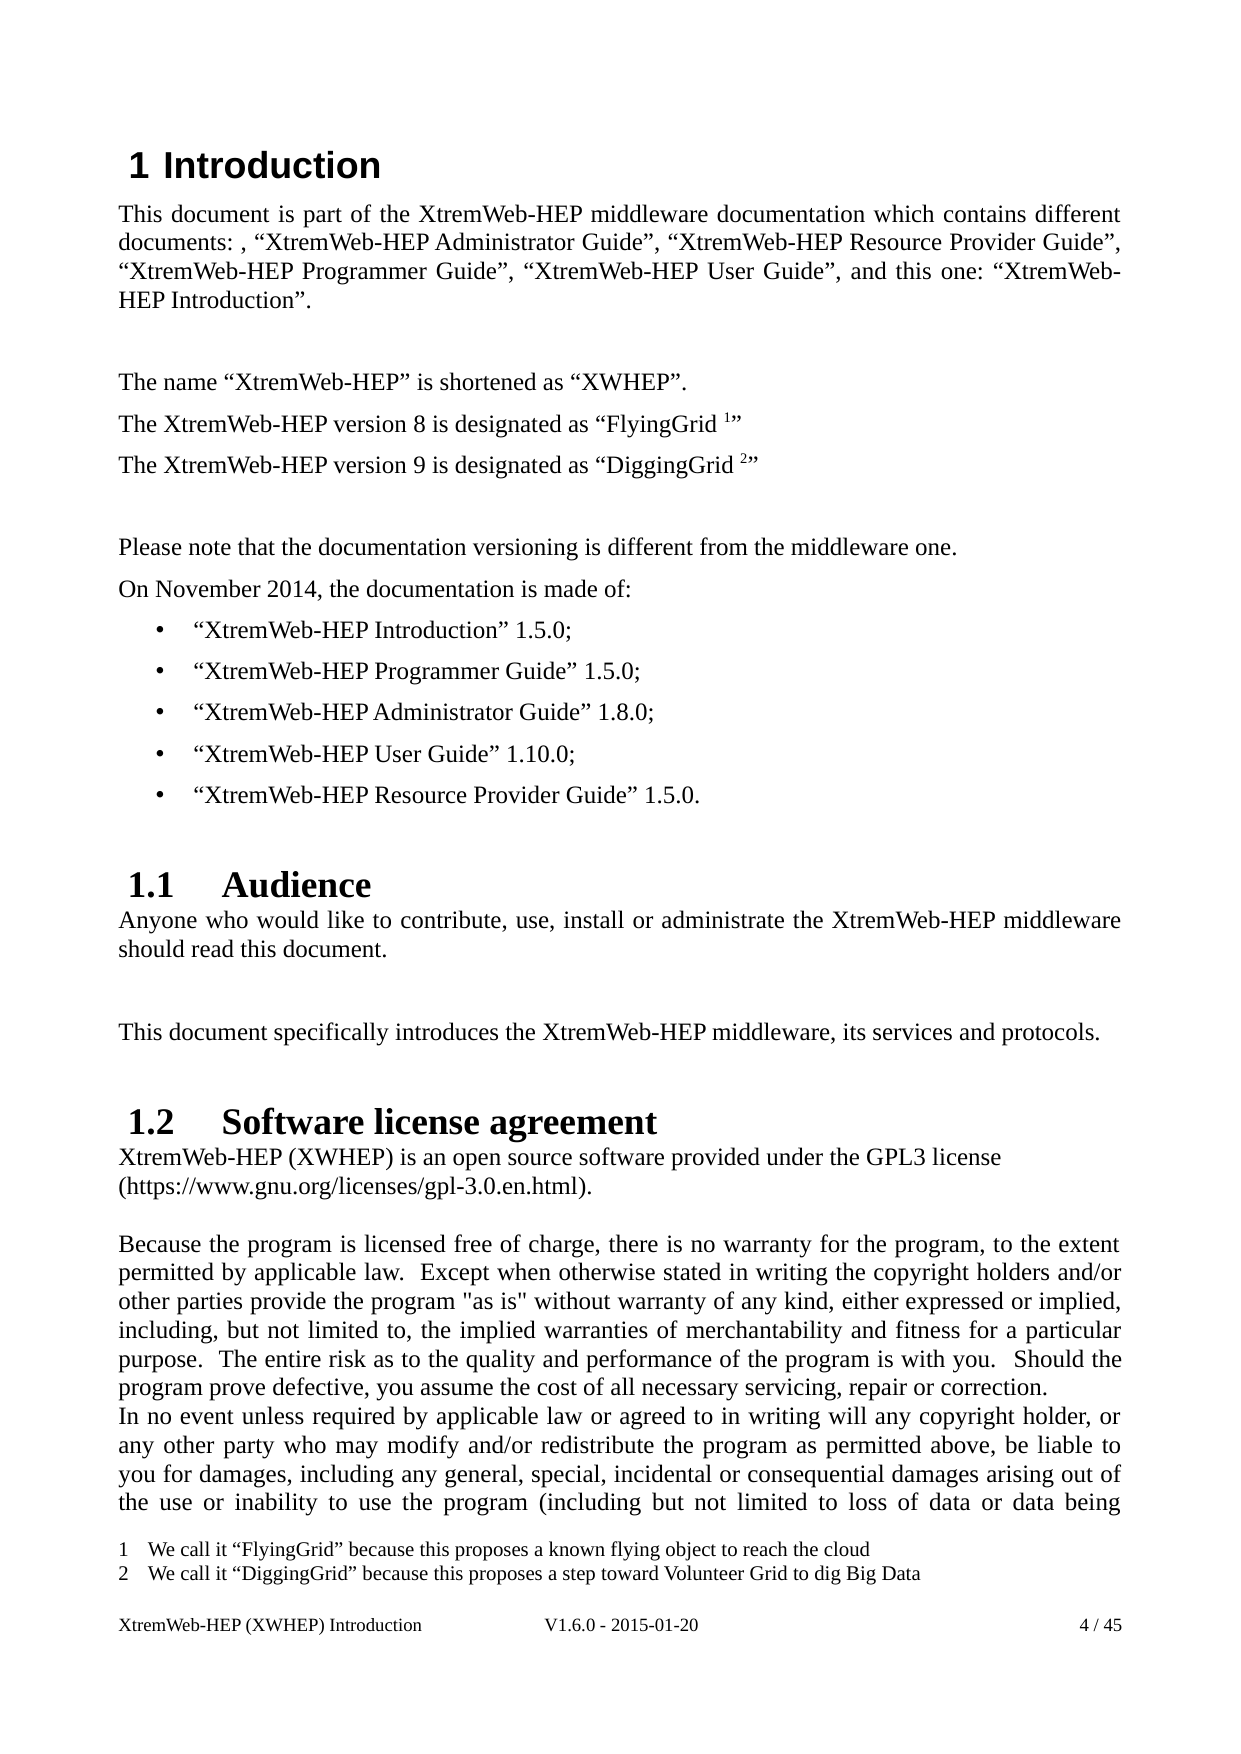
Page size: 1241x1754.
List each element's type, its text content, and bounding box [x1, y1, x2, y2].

list “XtremWeb-HEP Introduction” 1.5.0; [156, 615, 1122, 644]
text Anyone who would like to contribute, use, install or administrate the XtremWeb-HEP middleware should read this document. [118, 906, 1122, 963]
text This document specifically introduces the XtremWeb-HEP middleware, its services and protocols. [118, 1017, 1122, 1046]
list “XtremWeb-HEP User Guide” 1.10.0; [156, 739, 1122, 767]
subtitle Audience [118, 862, 1122, 906]
text The name “XtremWeb-HEP” is shortened as “XWHEP”. [118, 367, 1122, 396]
text We call it “DiggingGrid” because this proposes a step toward Volunteer Grid to dig Big Data [118, 1561, 1122, 1585]
subtitle Software license agreement [118, 1099, 1122, 1142]
text IN NO EVENT UNLESS REQUIRED BY APPLICABLE LAW OR AGREED TO IN WRITING WILL ANY COPYRIGHT HOLDER, OR ANY OTHER PARTY WHO MAY MODIFY AND/OR REDISTRIBUTE THE PROGRAM AS PERMITTED ABOVE, BE LIABLE TO YOU FOR DAMAGES, INCLUDING ANY GENERAL, SPECIAL, INCIDENTAL OR CONSEQUENTIAL DAMAGES ARISING OUT OF THE USE OR INABILITY TO USE THE PROGRAM (INCLUDING BUT NOT LIMITED TO LOSS OF DATA OR DATA BEING [118, 1401, 1122, 1516]
subtitle Introduction [118, 143, 1122, 186]
text The XtremWeb-HEP version 8 is designated as “FlyingGrid ” [118, 409, 1122, 437]
text XtremWeb-HEP (XWHEP) is an open source software provided under the GPL3 license (https://www.gnu.org/licenses/gpl-3.0.en.html). [118, 1142, 1122, 1200]
text Please note that the documentation versioning is different from the middleware one. [118, 532, 1122, 561]
list “XtremWeb-HEP Resource Provider Guide” 1.5.0. [156, 780, 1122, 809]
text On November 2014, the documentation is made of: [118, 574, 1122, 602]
list “XtremWeb-HEP Programmer Guide” 1.5.0; [156, 656, 1122, 685]
text The XtremWeb-HEP version 9 is designated as “DiggingGrid ” [118, 450, 1122, 479]
list “XtremWeb-HEP Administrator Guide” 1.8.0; [156, 697, 1122, 726]
text This document is part of the XtremWeb-HEP middleware documentation which contains different documents: , “XtremWeb-HEP Administrator Guide”, “XtremWeb-HEP Resource Provider Guide”, “XtremWeb-HEP Programmer Guide”, “XtremWeb-HEP User Guide”, and this one: “XtremWeb-HEP Introduction”. [118, 199, 1122, 314]
text We call it “FlyingGrid” because this proposes a known flying object to reach the cloud [118, 1537, 1122, 1561]
text BECAUSE THE PROGRAM IS LICENSED FREE OF CHARGE, THERE IS NO WARRANTY FOR THE PROGRAM, TO THE EXTENT PERMITTED BY APPLICABLE LAW. EXCEPT WHEN OTHERWISE STATED IN WRITING THE COPYRIGHT HOLDERS AND/OR OTHER PARTIES PROVIDE THE PROGRAM "AS IS" WITHOUT WARRANTY OF ANY KIND, EITHER EXPRESSED OR IMPLIED, INCLUDING, BUT NOT LIMITED TO, THE IMPLIED WARRANTIES OF MERCHANTABILITY AND FITNESS FOR A PARTICULAR PURPOSE. THE ENTIRE RISK AS TO THE QUALITY AND PERFORMANCE OF THE PROGRAM IS WITH YOU. SHOULD THE PROGRAM PROVE DEFECTIVE, YOU ASSUME THE COST OF ALL NECESSARY SERVICING, REPAIR OR CORRECTION. [118, 1229, 1122, 1401]
